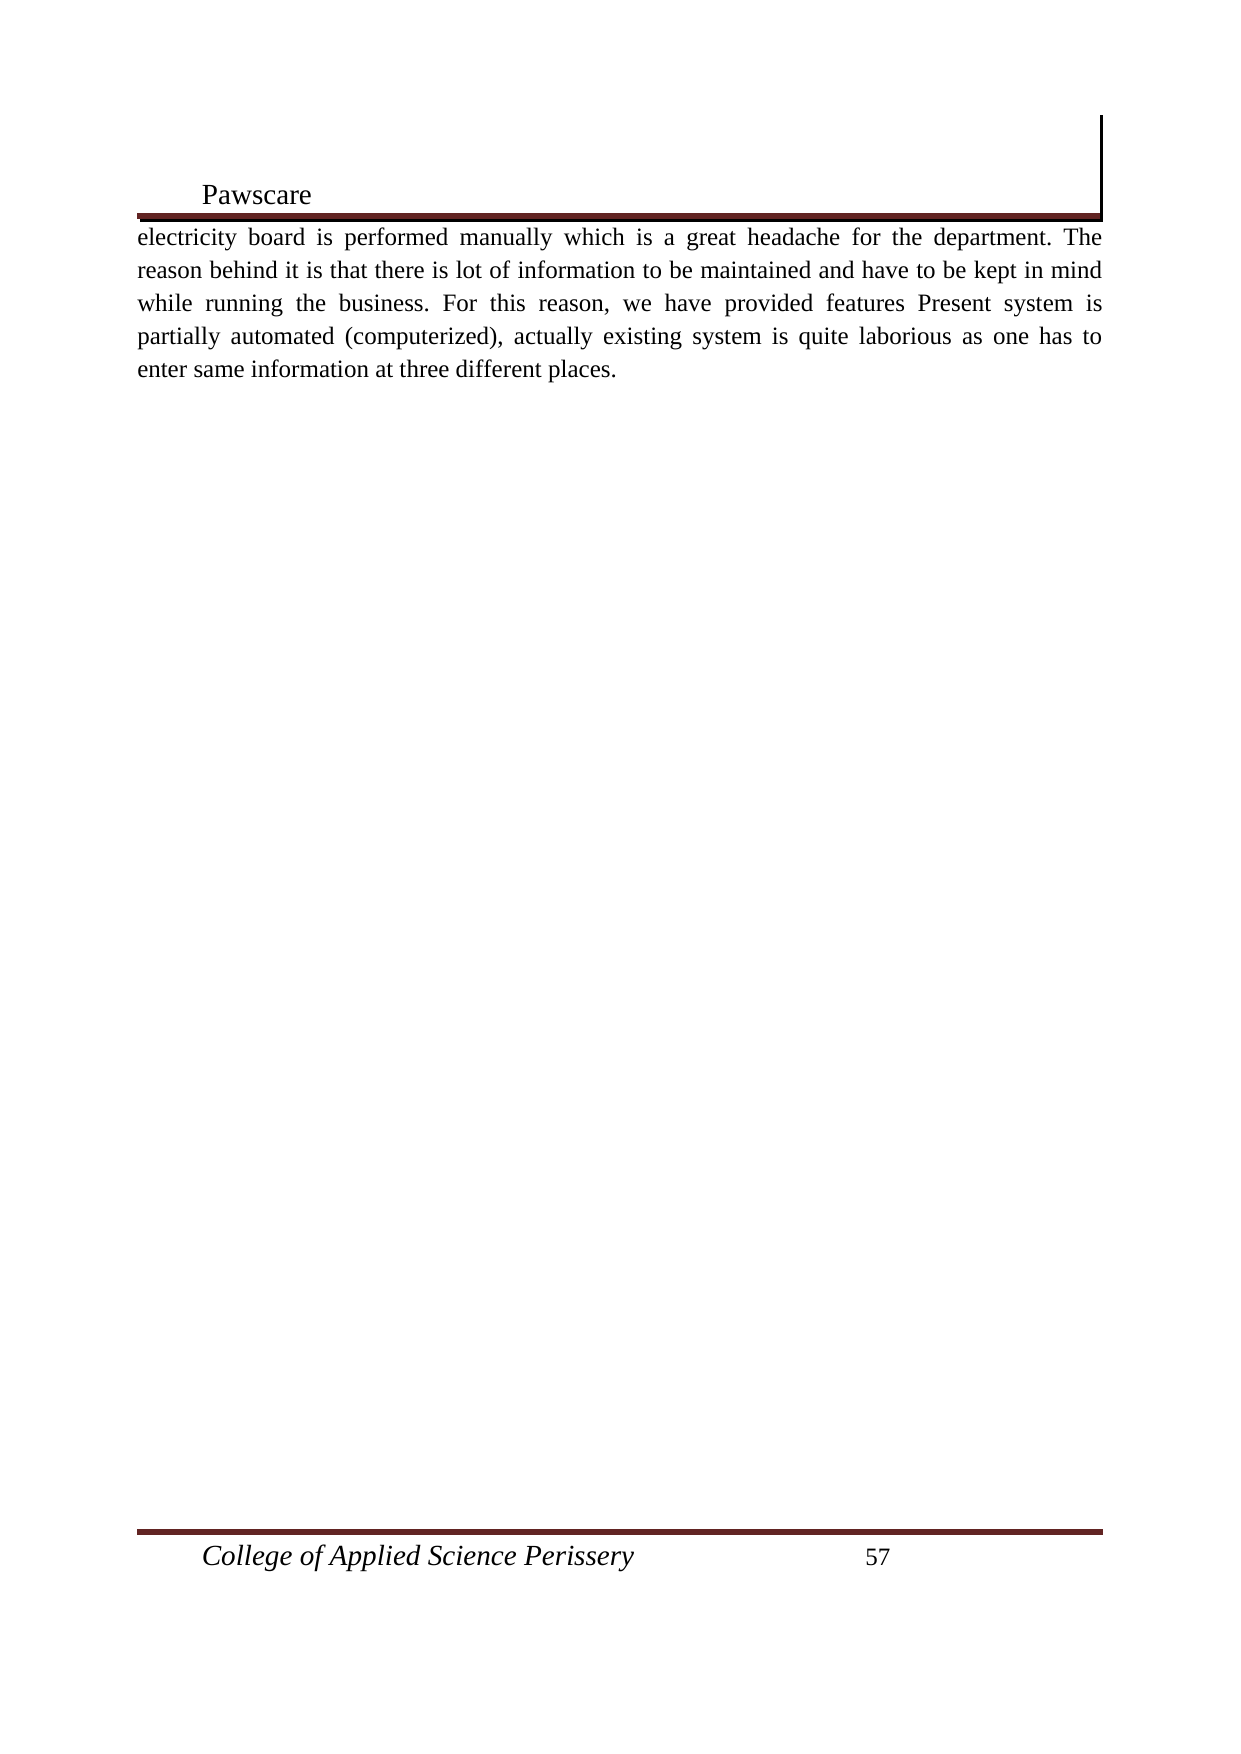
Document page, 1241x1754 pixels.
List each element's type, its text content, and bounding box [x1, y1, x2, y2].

text electricity board is performed manually which is a great headache for the department. The reason behind it is that there is lot of information to be maintained and have to be kept in mind while running the business. For this reason, we have provided features Present system is partially automated (computerized), actually existing system is quite laborious as one has to enter same information at three different places. [137, 222, 1103, 383]
